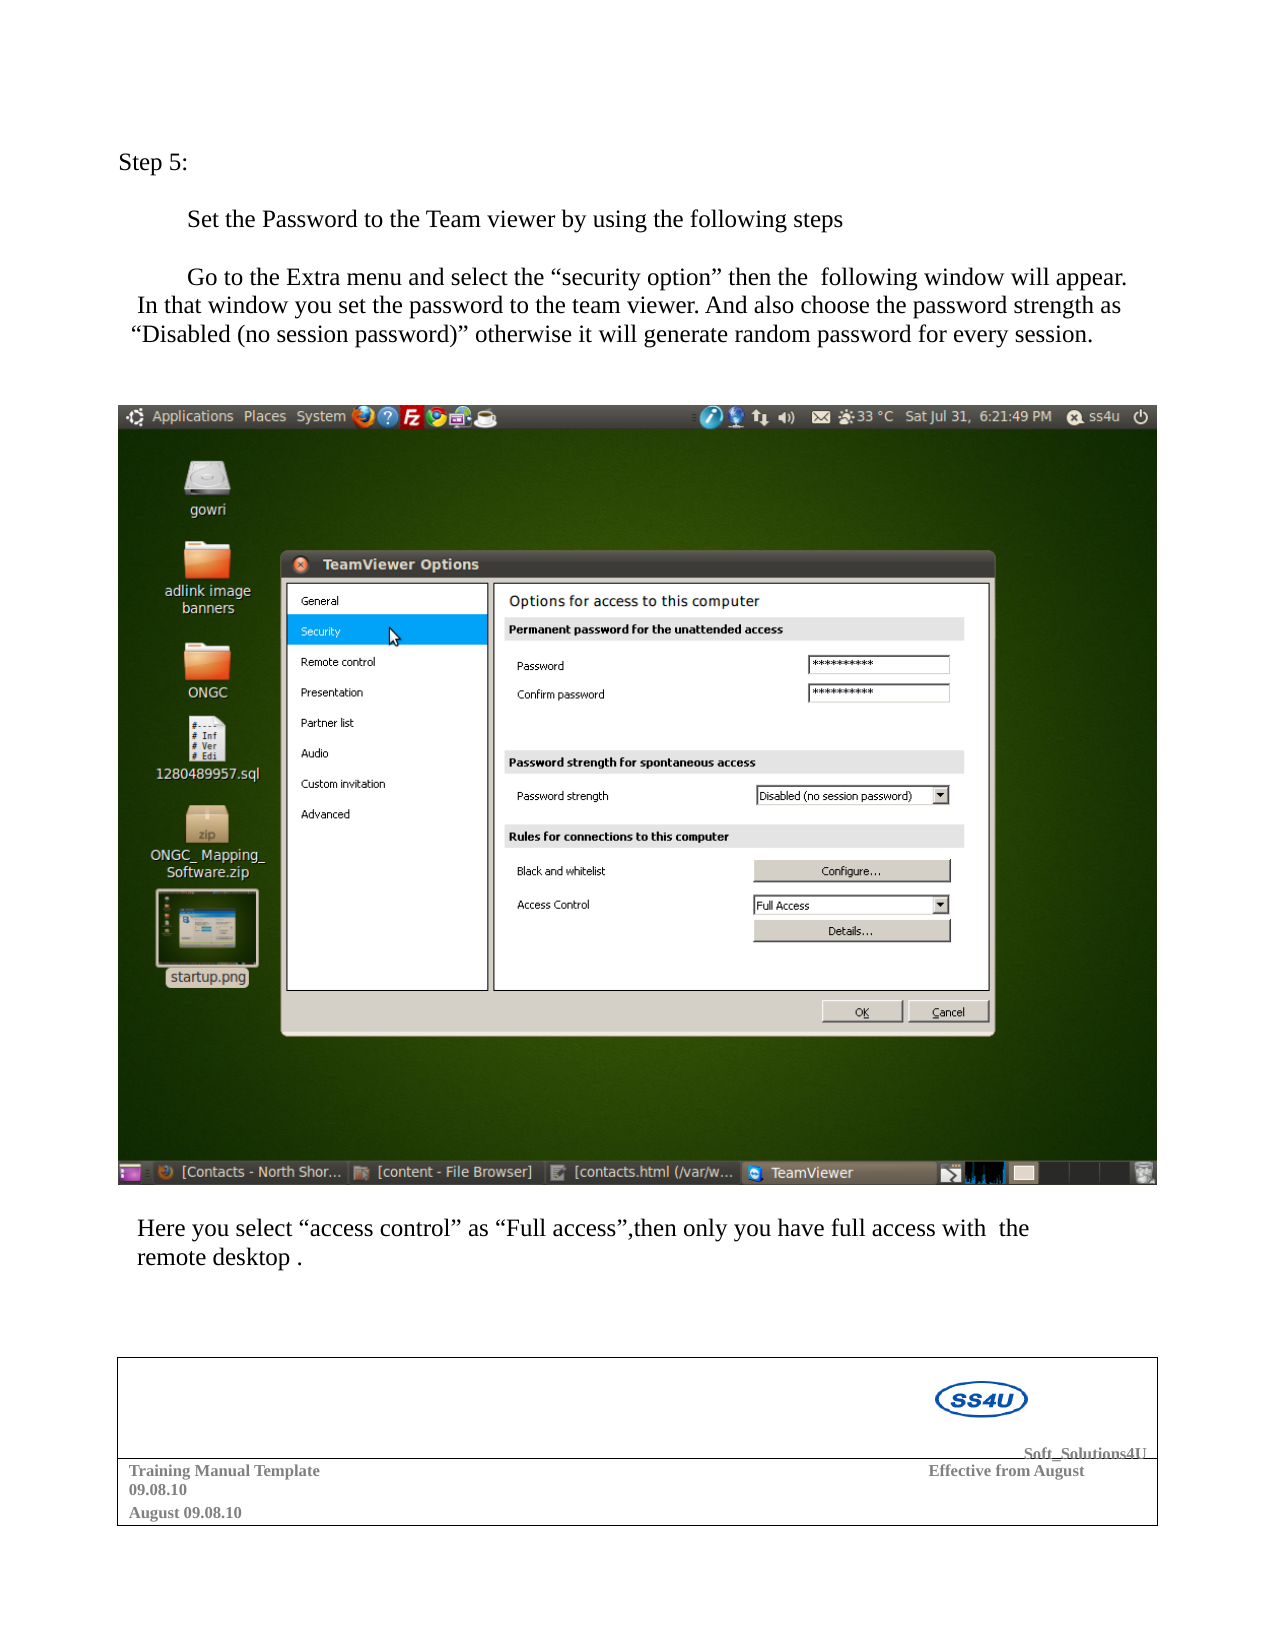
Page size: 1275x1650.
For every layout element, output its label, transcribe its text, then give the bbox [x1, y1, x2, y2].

text remote desktop . [118, 1242, 1157, 1271]
picture [118, 405, 1157, 1185]
table_header Soft_Solutions4U Quality System Procedure [118, 1358, 1157, 1458]
text In that window you set the password to the team viewer. And also choose the password strength as [118, 291, 1157, 319]
text Step 5: [118, 147, 1157, 176]
text Here you select “access control” as “Full access”,then only you have full access with the [118, 1213, 1157, 1242]
table_cell Training Manual Template Effective from August 09.08.10 August 09.08.10 [118, 1459, 1157, 1524]
text Go to the Extra menu and select the “security option” then the following window will appear. [118, 262, 1157, 291]
text “Disabled (no session password)” otherwise it will generate random password for every session. [118, 319, 1157, 348]
text Set the Password to the Team viewer by using the following steps [118, 204, 1157, 233]
picture [926, 1379, 1118, 1418]
